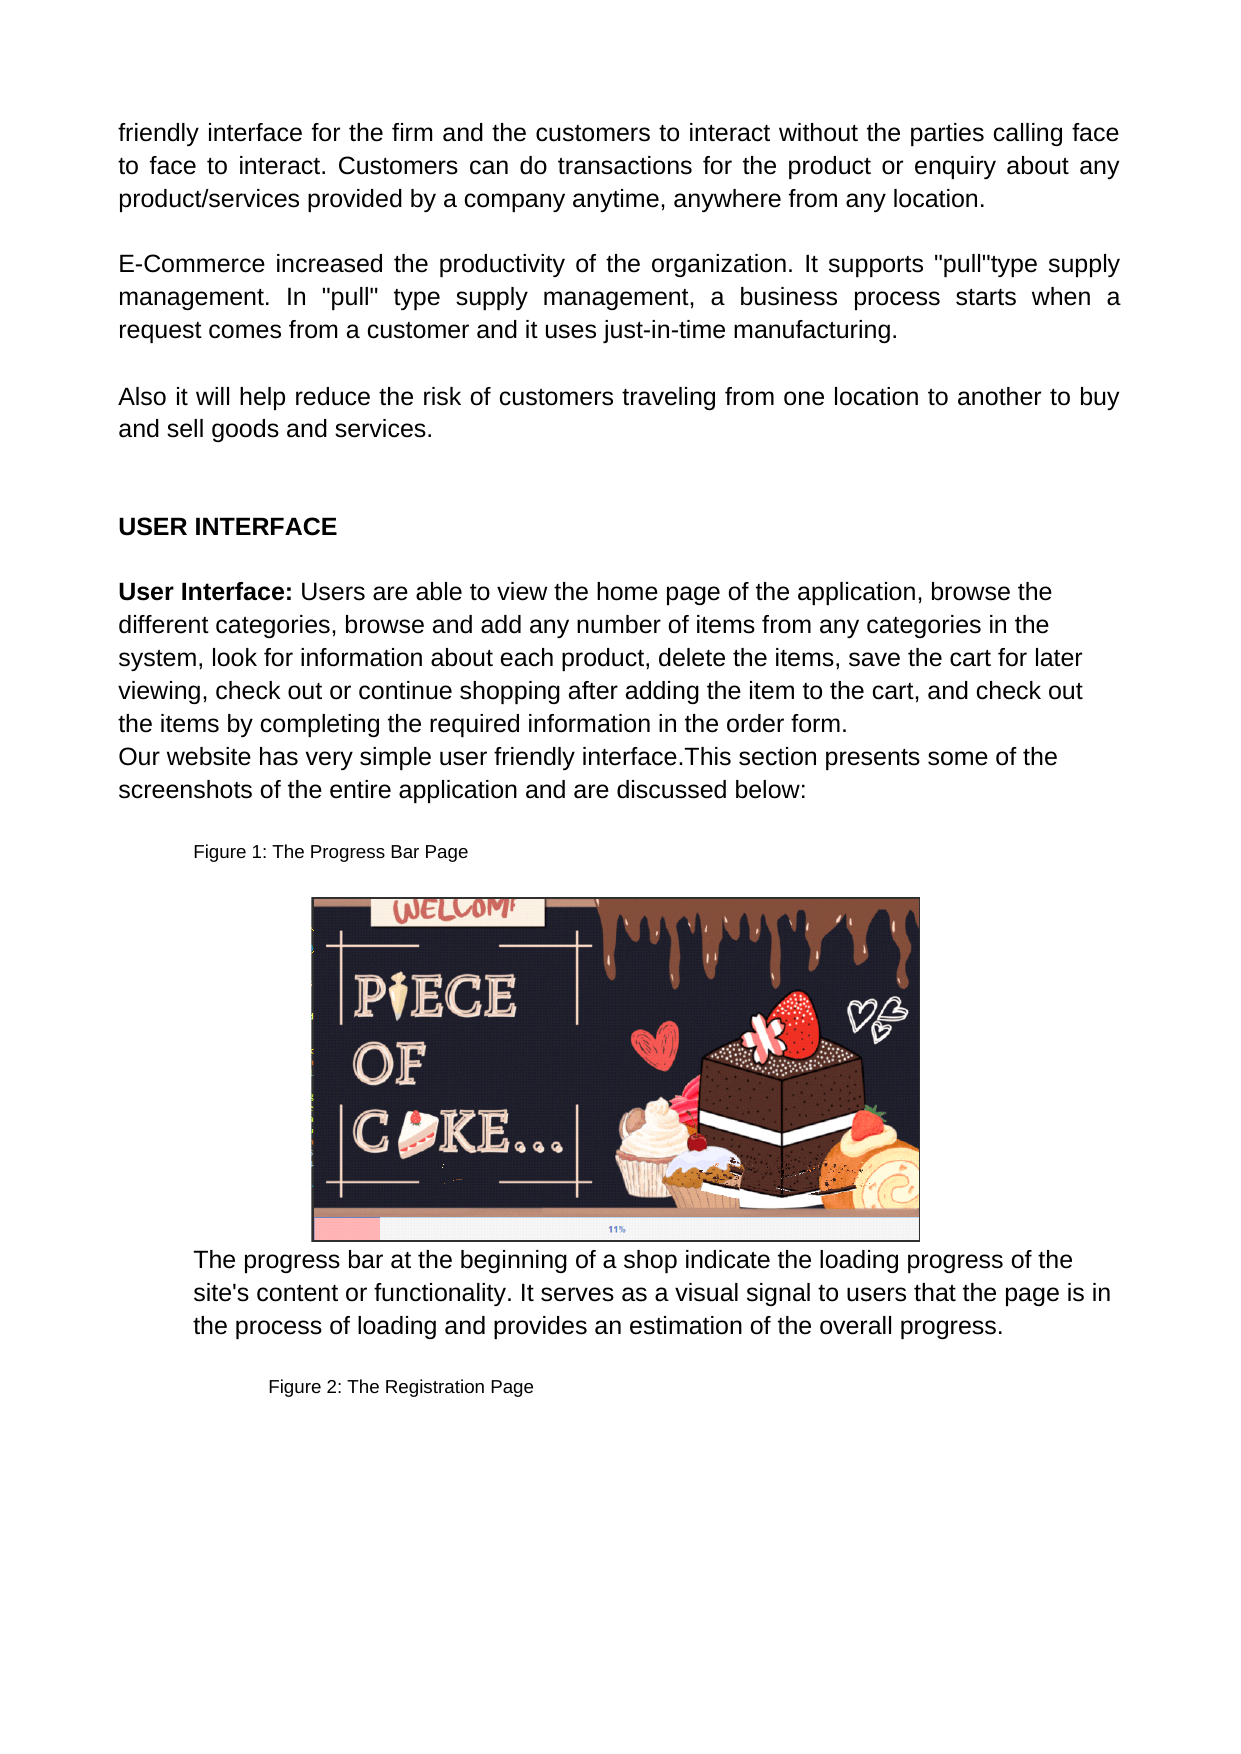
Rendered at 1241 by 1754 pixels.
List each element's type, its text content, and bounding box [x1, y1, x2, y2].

text E-Commerce increased the productivity of the organization. It supports "pull"type supply management. In "pull" type supply management, a business process starts when a request comes from a customer and it uses just-in-time manufacturing. [118, 249, 1122, 344]
text USER INTERFACE [118, 512, 1122, 541]
text Figure 1: The Progress Bar Page [193, 840, 1122, 862]
text User Interface: Users are able to view the home page of the application, browse the different categories, browse and add any number of items from any categories in the system, look for information about each product, delete the items, save the cart for later viewing, check out or continue shopping after adding the item to the cart, and check out the items by completing the required information in the order form. [118, 577, 1122, 738]
text Also it will help reduce the risk of customers traveling from one location to another to buy and sell goods and services. [118, 381, 1122, 443]
text friendly interface for the firm and the customers to interact without the parties calling face to face to interact. Customers can do transactions for the product or enquiry about any product/services provided by a company anytime, anywhere from any location. [118, 118, 1122, 213]
text Figure 2: The Registration Page [193, 1376, 1122, 1398]
text The progress bar at the beginning of a shop indicate the loading progress of the site's content or functionality. It serves as a visual signal to users that the page is in the process of loading and provides an estimation of the overall progress. [193, 1245, 1122, 1340]
text Our website has very simple user friendly interface.This section presents some of the screenshots of the entire application and are discussed below: [118, 742, 1122, 804]
